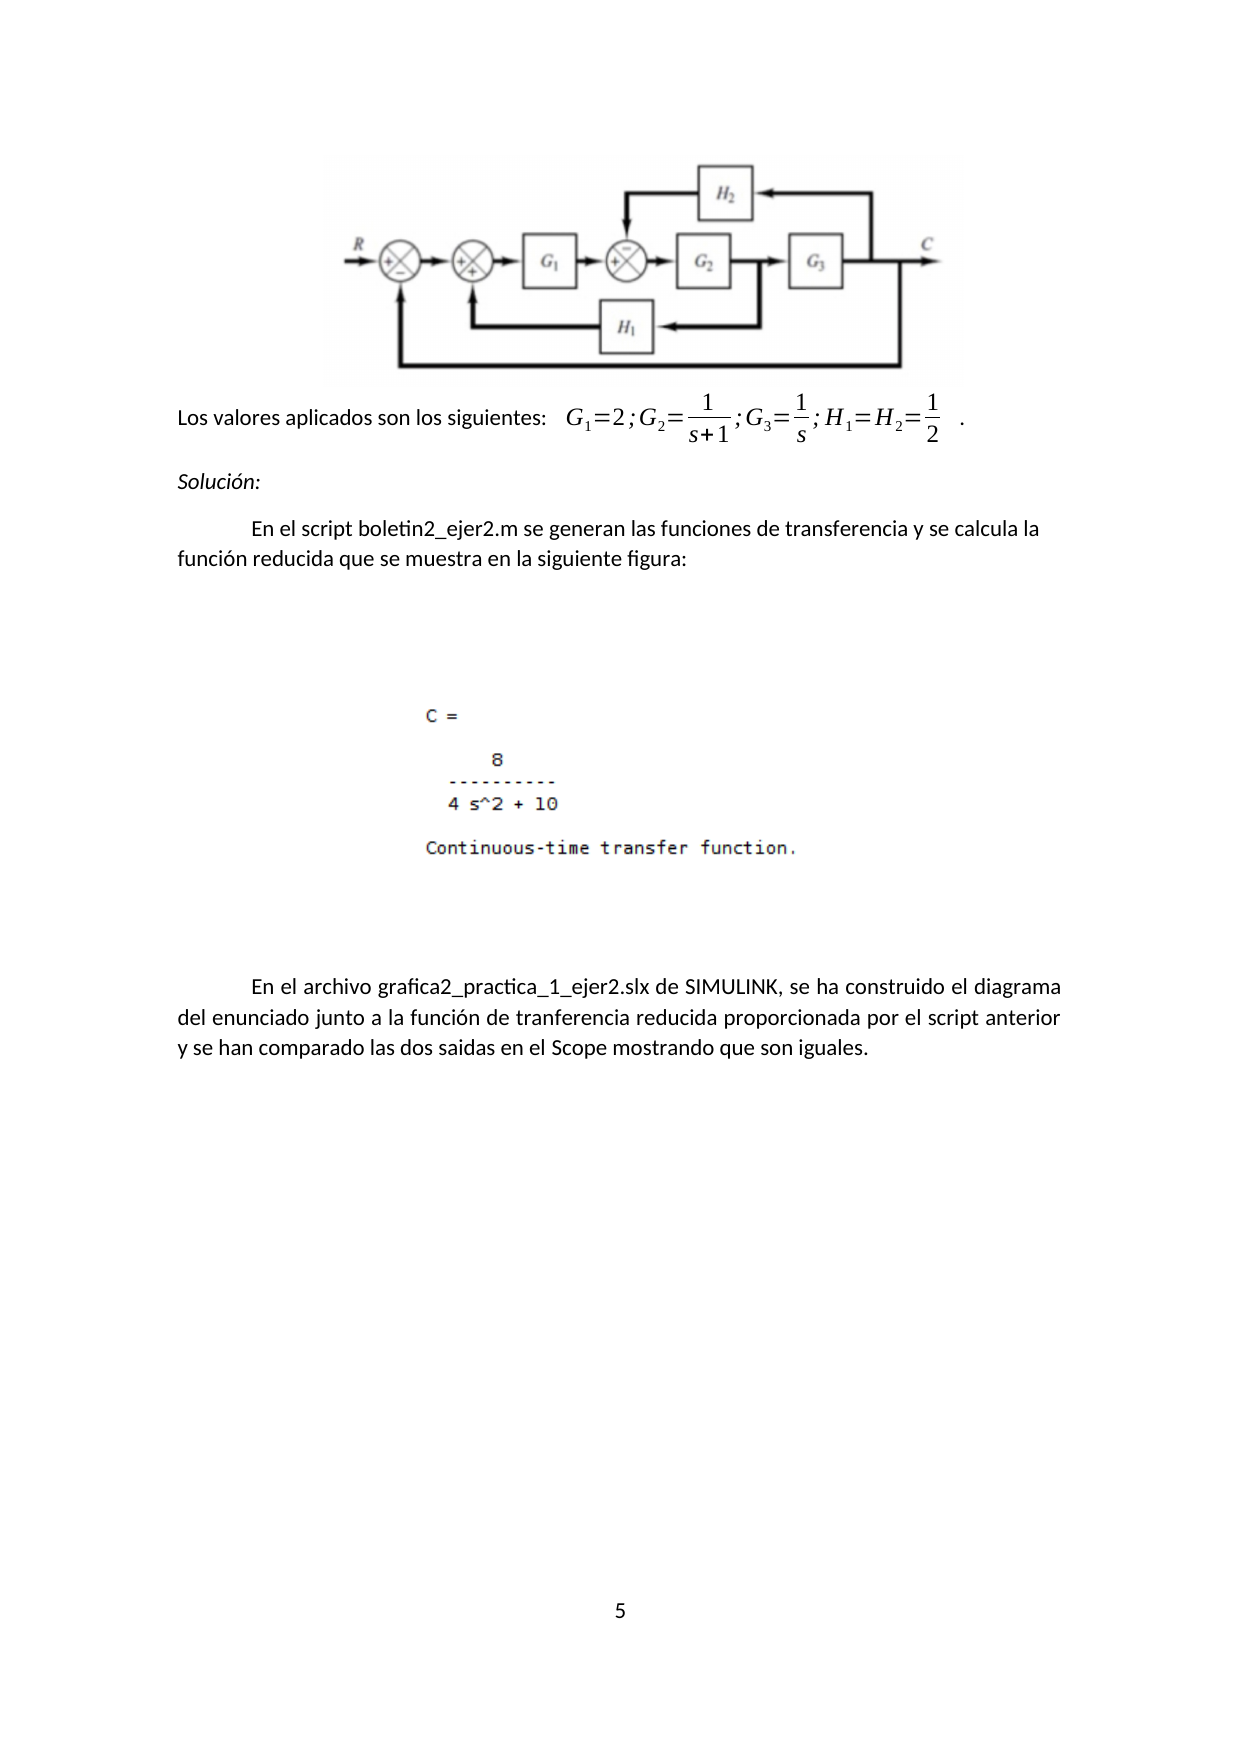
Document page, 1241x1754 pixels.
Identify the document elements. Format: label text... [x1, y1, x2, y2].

text Solución: [177, 467, 1063, 495]
text En el archivo grafica2_practica_1_ejer2.slx de SIMULINK, se ha construido el diagrama del enunciado junto a la función de tranferencia reducida proporcionada por el script anterior y se han comparado las dos saidas en el Scope mostrando que son iguales. [177, 972, 1063, 1061]
text Los valores aplicados son los siguientes:. [177, 148, 1063, 448]
text En el script boletin2_ejer2.m se generan las funciones de transferencia y se calcula la función reducida que se muestra en la siguiente figura: [177, 514, 1063, 572]
picture [424, 694, 816, 870]
picture [322, 155, 964, 387]
